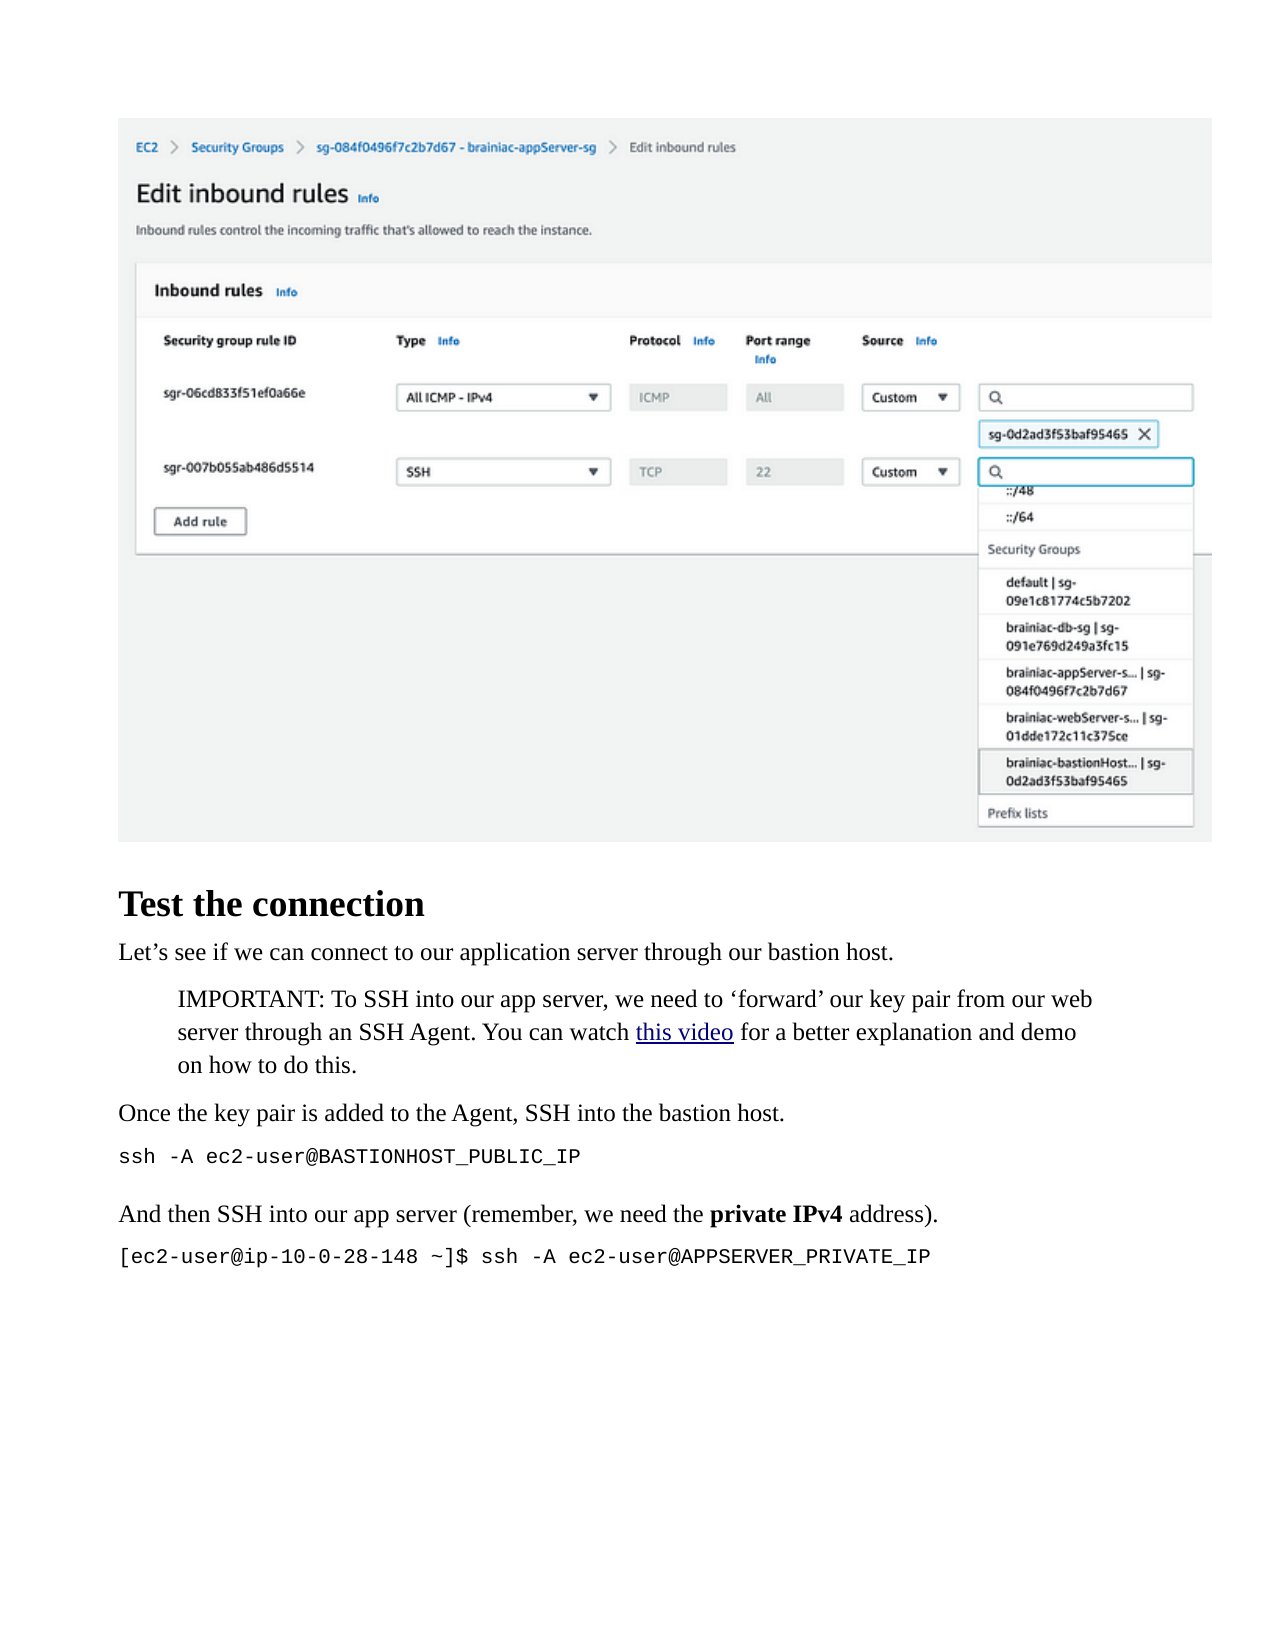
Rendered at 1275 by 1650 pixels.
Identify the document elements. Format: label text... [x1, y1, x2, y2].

text ssh -A ec2-user@BASTIONHOST_PUBLIC_IP [118, 1146, 1157, 1169]
text Let’s see if we can connect to our application server through our bastion host. [118, 937, 1157, 966]
text And then SSH into our app server (remember, we need the private IPv4 address). [118, 1199, 1157, 1228]
text [ec2-user@ip-10-0-28-148 ~]$ ssh -A ec2-user@APPSERVER_PRIVATE_IP [118, 1246, 1157, 1270]
picture [118, 118, 1212, 842]
text IMPORTANT: To SSH into our app server, we need to ‘forward’ our key pair from our web server through an SSH Agent. You can watch this video for a better explanation and demo on how to do this. [177, 984, 1098, 1079]
subtitle Test the connection [118, 881, 1157, 924]
text Once the key pair is added to the Agent, SSH into the bastion host. [118, 1098, 1157, 1127]
